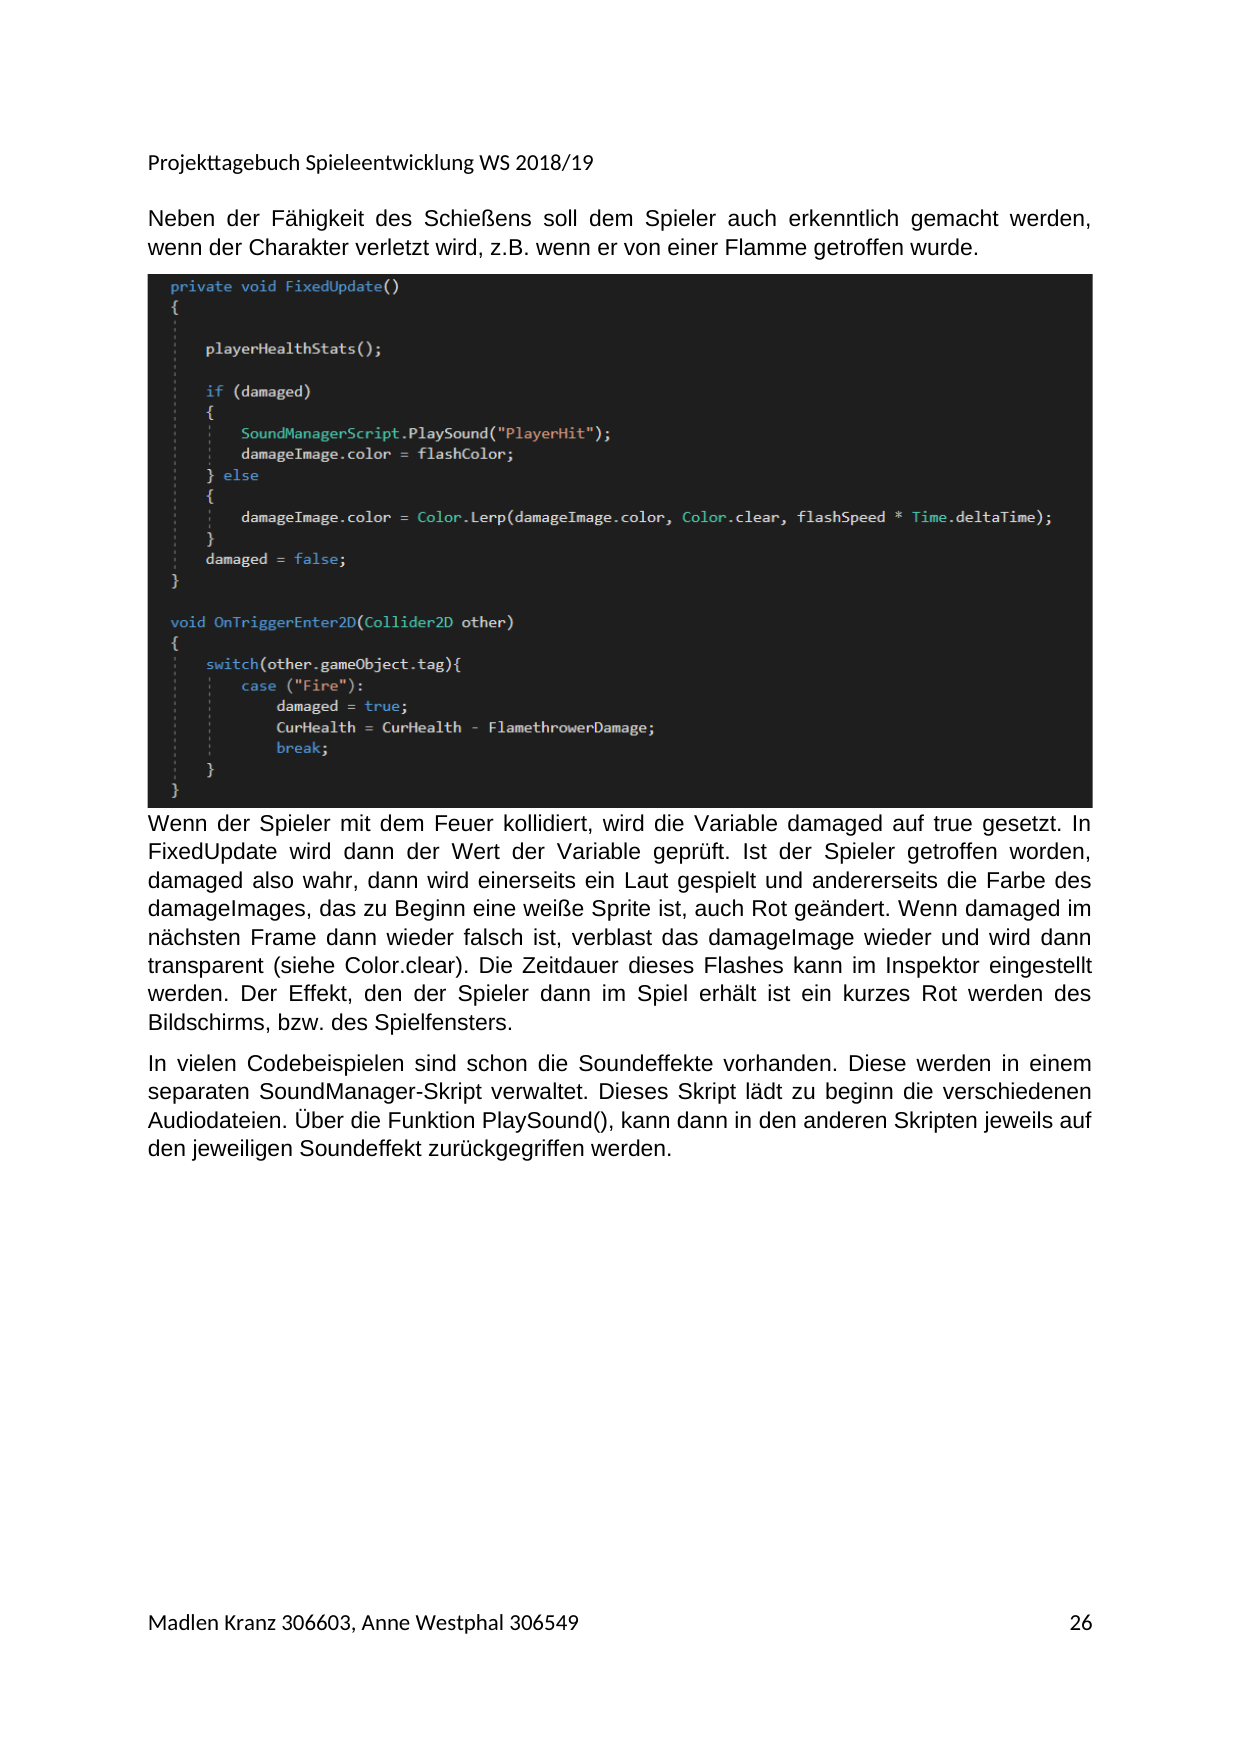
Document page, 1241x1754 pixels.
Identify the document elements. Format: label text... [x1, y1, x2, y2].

text Wenn der Spieler mit dem Feuer kollidiert, wird die Variable damaged auf true gesetzt. In FixedUpdate wird dann der Wert der Variable geprüft. Ist der Spieler getroffen worden, damaged also wahr, dann wird einerseits ein Laut gespielt und andererseits die Farbe des damageImages, das zu Beginn eine weiße Sprite ist, auch Rot geändert. Wenn damaged im nächsten Frame dann wieder falsch ist, verblast das damageImage wieder und wird dann transparent (siehe Color.clear). Die Zeitdauer dieses Flashes kann im Inspektor eingestellt werden. Der Effekt, den der Spieler dann im Spiel erhält ist ein kurzes Rot werden des Bildschirms, bzw. des Spielfensters. [148, 808, 1093, 1035]
text In vielen Codebeispielen sind schon die Soundeffekte vorhanden. Diese werden in einem separaten SoundManager-Skript verwaltet. Dieses Skript lädt zu beginn die verschiedenen Audiodateien. Über die Funktion PlaySound(), kann dann in den anderen Skripten jeweils auf den jeweiligen Soundeffekt zurückgegriffen werden. [148, 1050, 1093, 1161]
text Neben der Fähigkeit des Schießens soll dem Spieler auch erkenntlich gemacht werden, wenn der Charakter verletzt wird, z.B. wenn er von einer Flamme getroffen wurde. [148, 205, 1093, 260]
picture [147, 274, 1093, 808]
